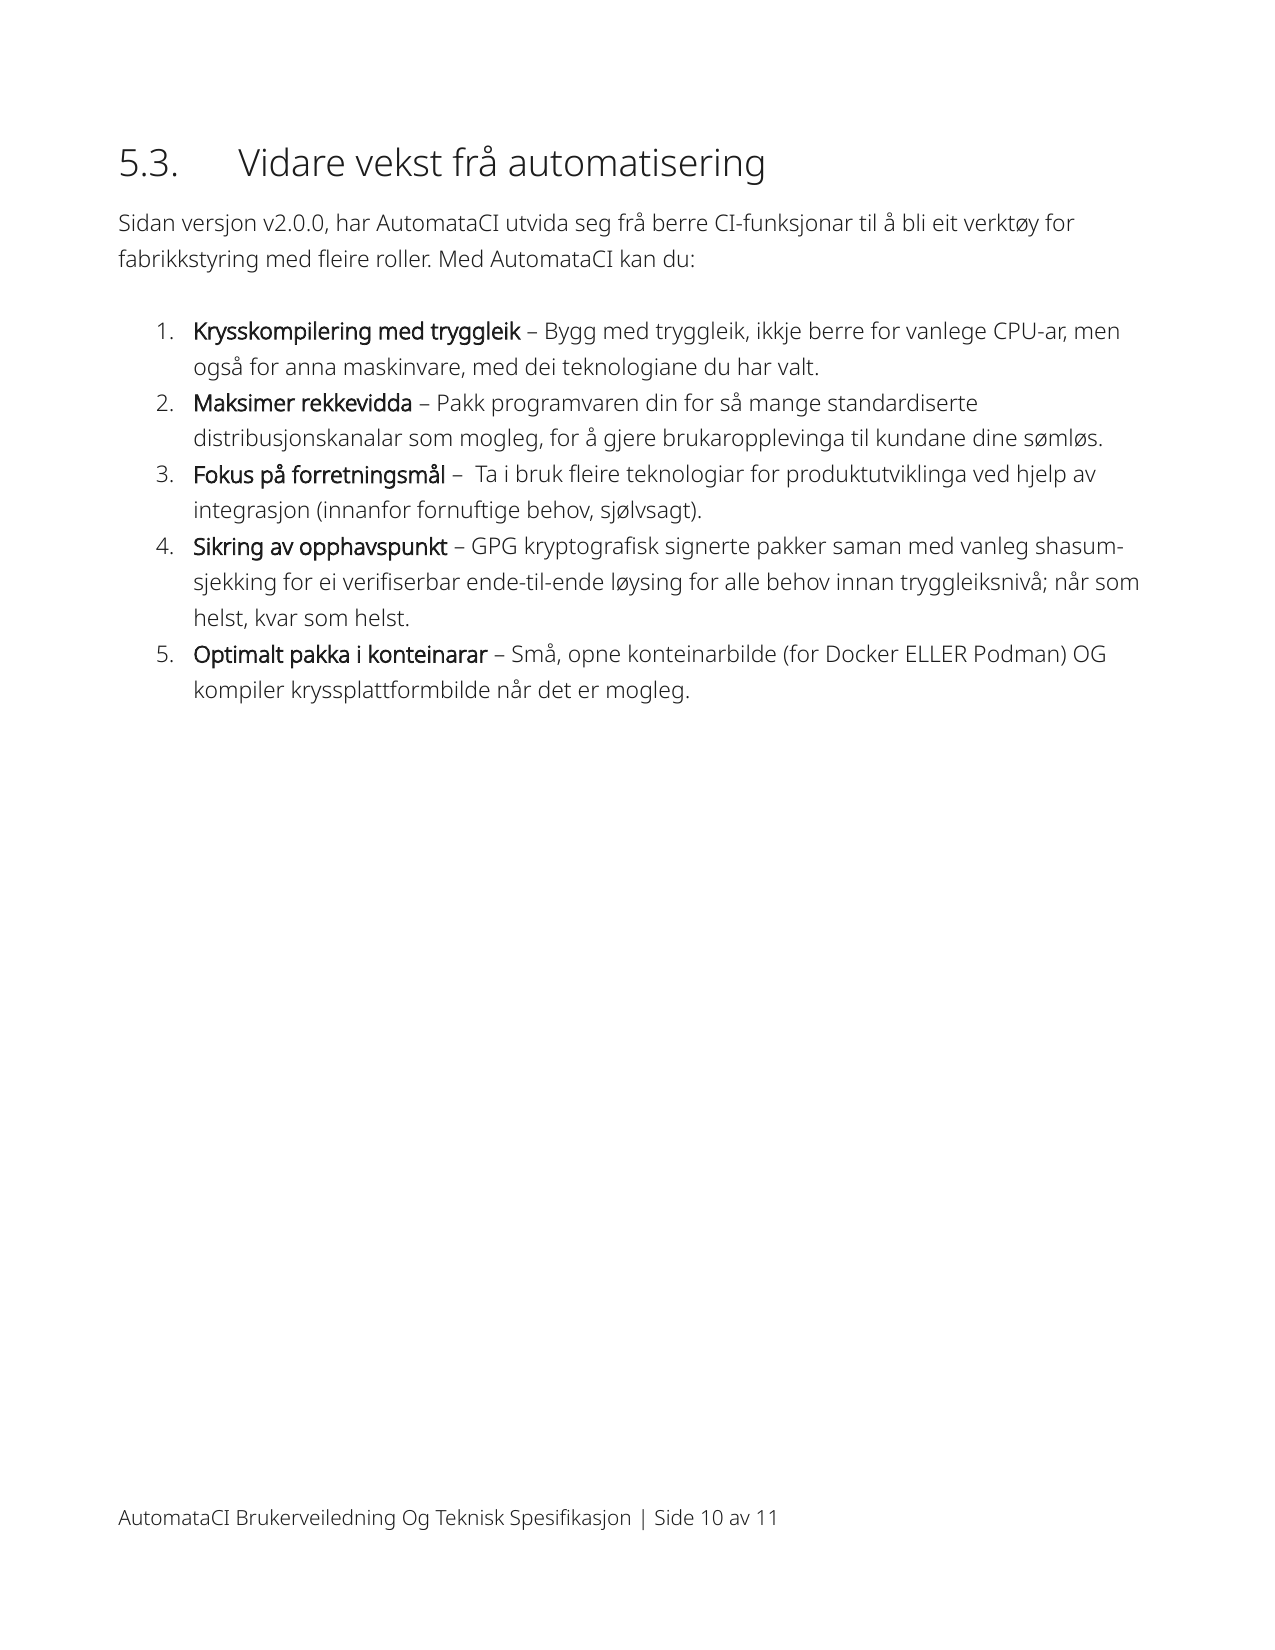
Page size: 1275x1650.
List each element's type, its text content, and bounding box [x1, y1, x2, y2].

list Sikring av opphavspunkt – GPG kryptografisk signerte pakker saman med vanleg shasum-sjekking for ei verifiserbar ende-til-ende løysing for alle behov innan tryggleiksnivå; når som helst, kvar som helst. [156, 530, 1157, 633]
list Krysskompilering med tryggleik – Bygg med tryggleik, ikkje berre for vanlege CPU-ar, men også for anna maskinvare, med dei teknologiane du har valt. [156, 314, 1157, 382]
list Maksimer rekkevidda – Pakk programvaren din for så mange standardiserte distribusjonskanalar som mogleg, for å gjere brukaropplevinga til kundane dine sømløs. [156, 386, 1157, 454]
text Sidan versjon v2.0.0, har AutomataCI utvida seg frå berre CI-funksjonar til å bli eit verktøy for fabrikkstyring med fleire roller. Med AutomataCI kan du: [118, 207, 1157, 274]
subtitle Vidare vekst frå automatisering [118, 136, 1157, 187]
list Optimalt pakka i konteinarar – Små, opne konteinarbilde (for Docker ELLER Podman) OG kompiler kryssplattformbilde når det er mogleg. [156, 638, 1157, 705]
list Fokus på forretningsmål – Ta i bruk fleire teknologiar for produktutviklinga ved hjelp av integrasjon (innanfor fornuftige behov, sjølvsagt). [156, 458, 1157, 526]
